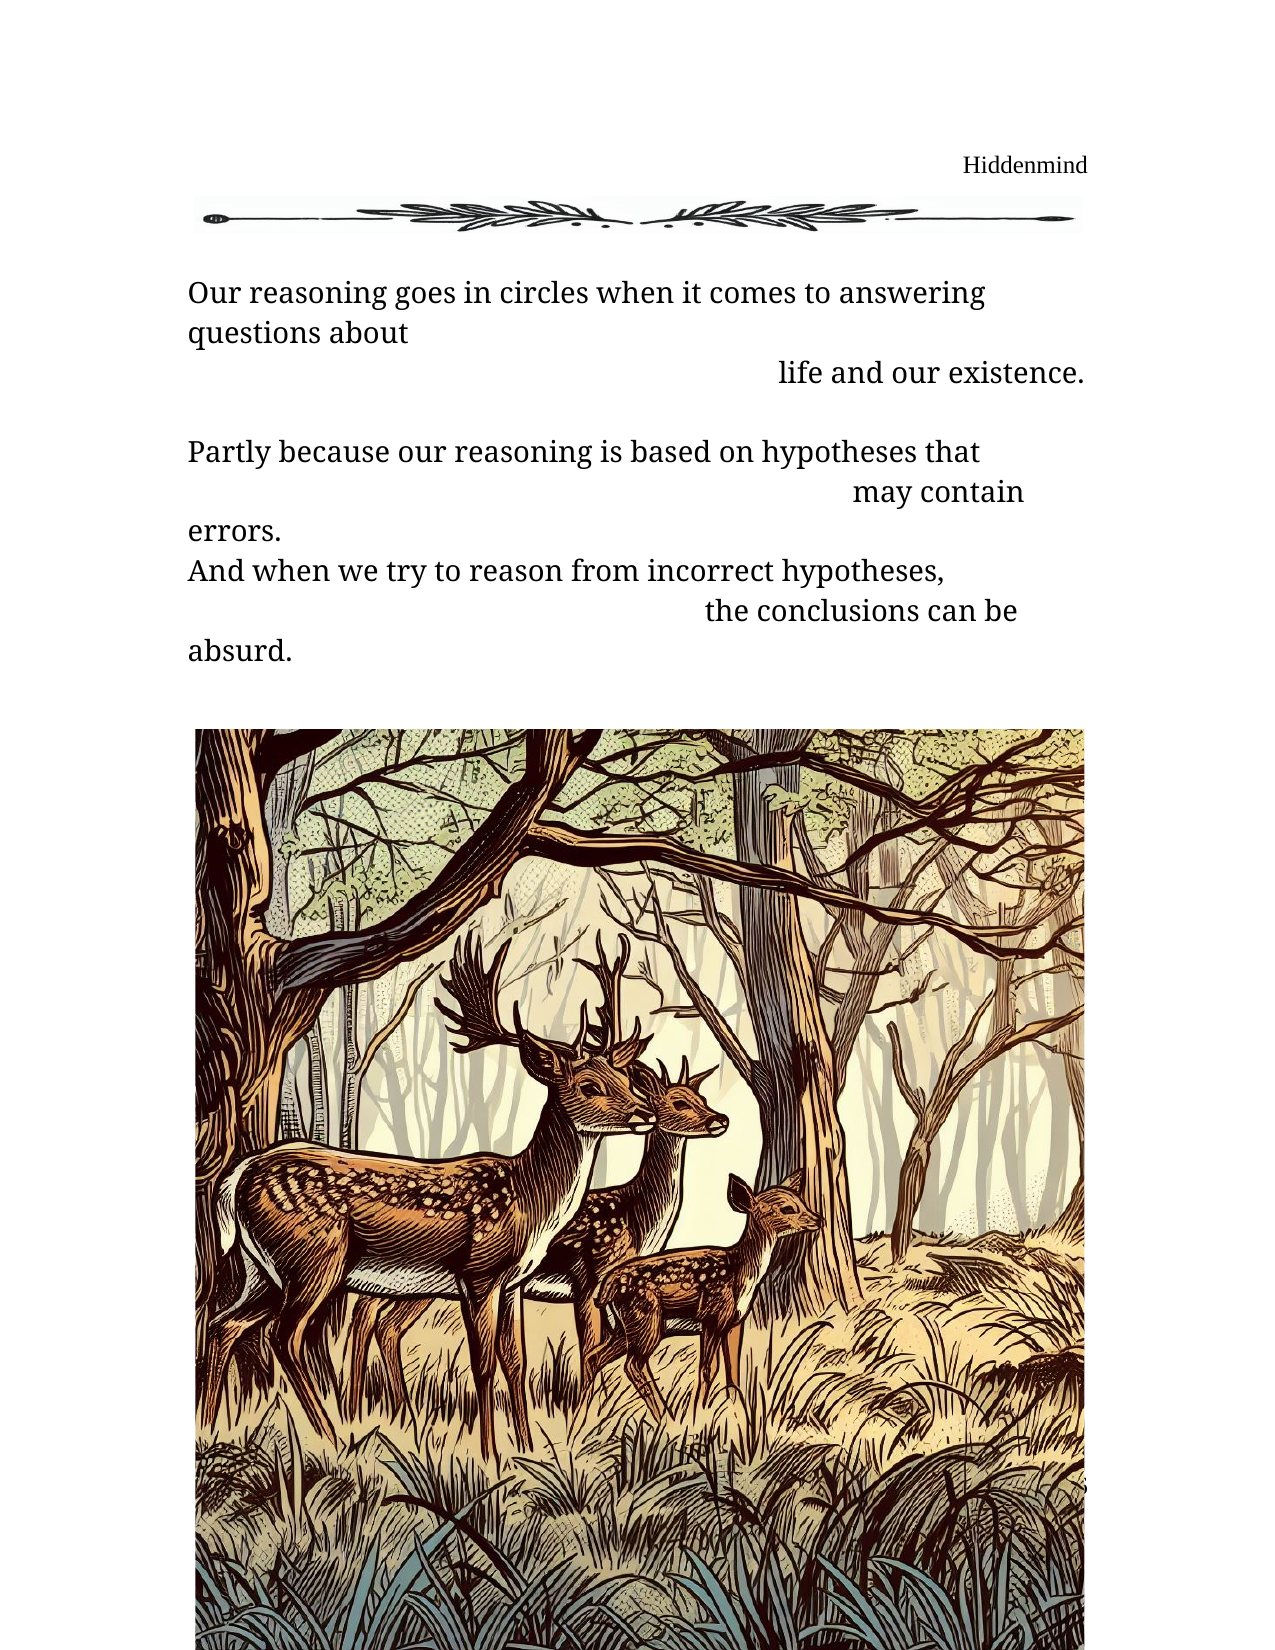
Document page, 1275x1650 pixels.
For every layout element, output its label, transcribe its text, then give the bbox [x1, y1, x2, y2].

text the conclusions can be absurd. [187, 590, 1087, 669]
text Our reasoning goes in circles when it comes to answering questions about [187, 273, 1087, 352]
picture [195, 729, 1085, 1650]
picture [193, 196, 1083, 233]
text And when we try to reason from incorrect hypotheses, [187, 550, 1087, 590]
text life and our existence. [187, 352, 1087, 392]
text Partly because our reasoning is based on hypotheses that [187, 431, 1087, 471]
text may contain errors. [187, 471, 1087, 550]
